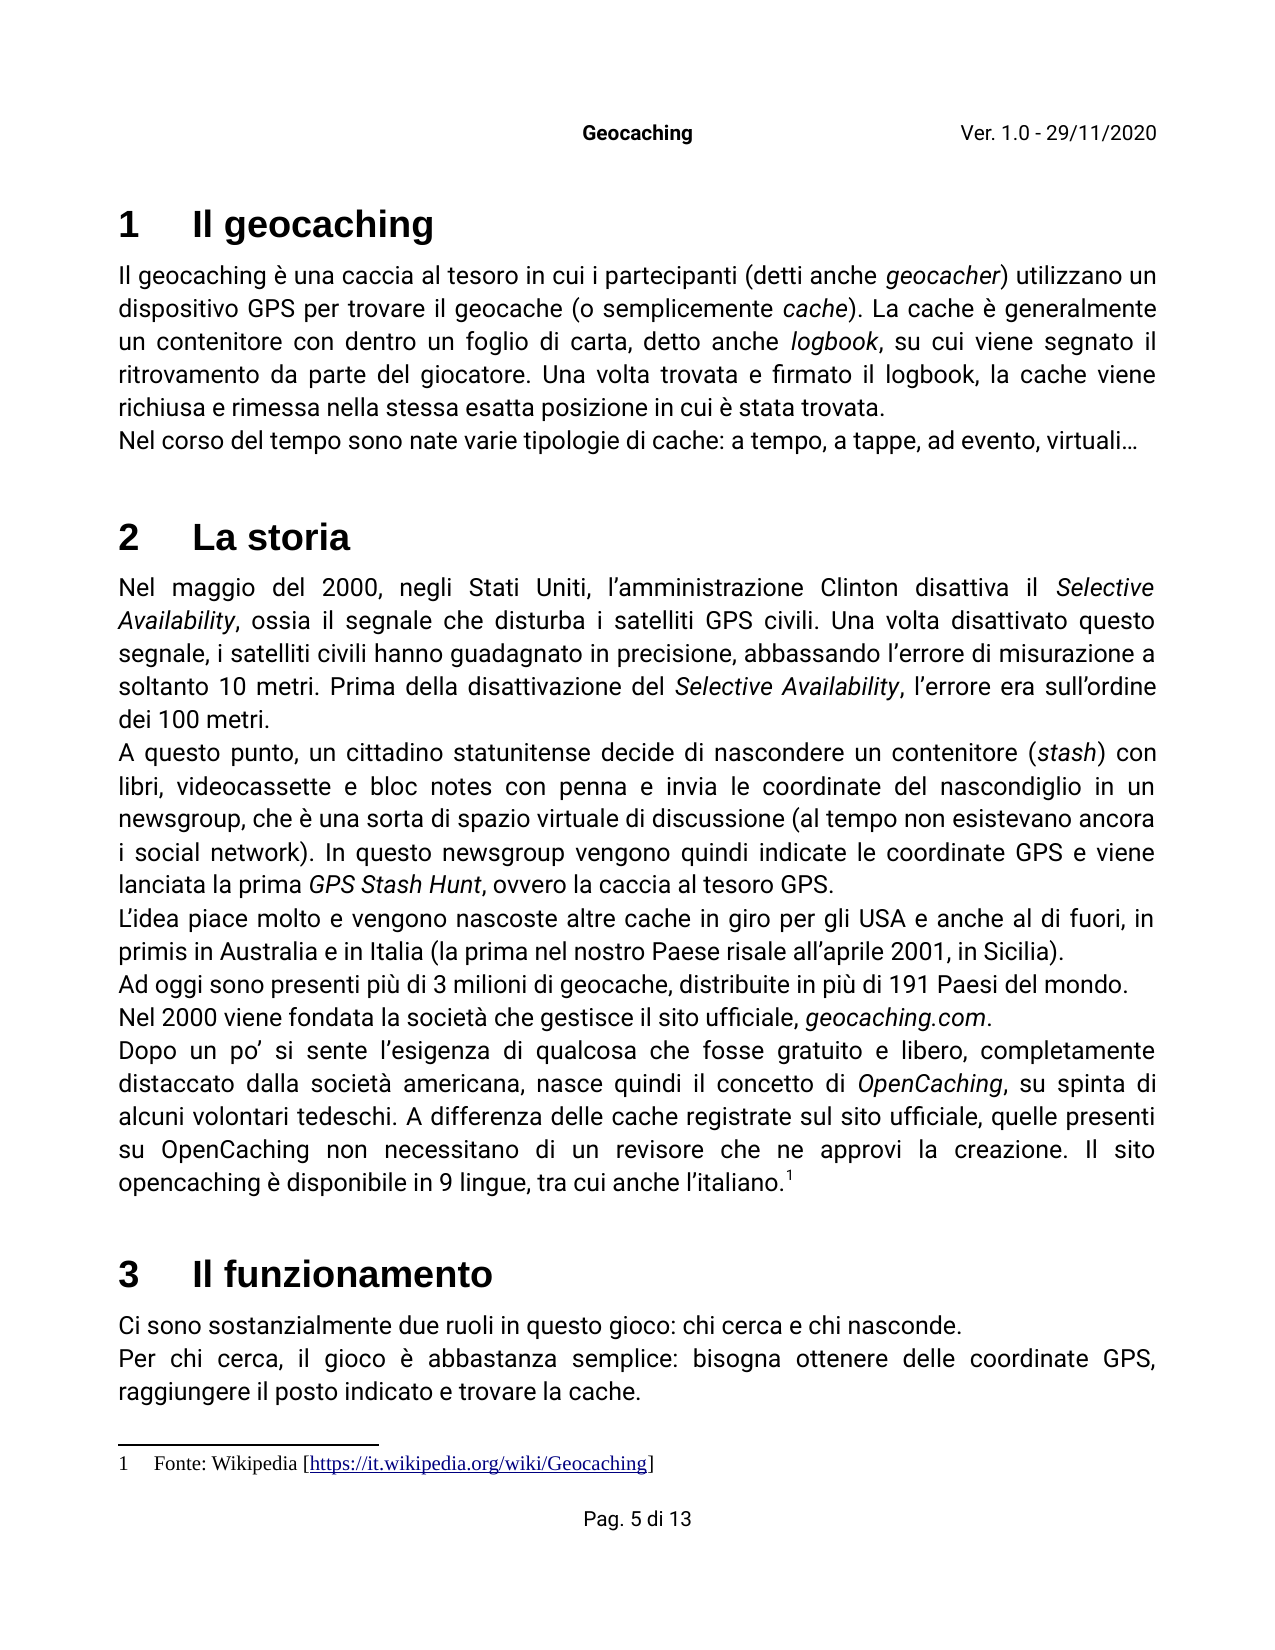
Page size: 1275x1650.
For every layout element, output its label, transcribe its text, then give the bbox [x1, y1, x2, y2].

text Ad oggi sono presenti più di 3 milioni di geocache, distribuite in più di 191 Paesi del mondo. [118, 967, 1157, 1000]
subtitle Il funzionamento [118, 1252, 1157, 1295]
subtitle La storia [118, 514, 1157, 558]
text Ci sono sostanzialmente due ruoli in questo gioco: chi cerca e chi nasconde. [118, 1308, 1157, 1341]
text A questo punto, un cittadino statunitense decide di nascondere un contenitore (stash) con libri, videocassette e bloc notes con penna e invia le coordinate del nascondiglio in un newsgroup, che è una sorta di spazio virtuale di discussione (al tempo non esistevano ancora i social network). In questo newsgroup vengono quindi indicate le coordinate GPS e viene lanciata la prima GPS Stash Hunt, ovvero la caccia al tesoro GPS. [118, 736, 1157, 901]
text Nel 2000 viene fondata la società che gestisce il sito ufficiale, geocaching.com. [118, 1000, 1157, 1033]
text Per chi cerca, il gioco è abbastanza semplice: bisogna ottenere delle coordinate GPS, raggiungere il posto indicato e trovare la cache. [118, 1341, 1157, 1407]
text Il geocaching è una caccia al tesoro in cui i partecipanti (detti anche geocacher) utilizzano un dispositivo GPS per trovare il geocache (o semplicemente cache). La cache è generalmente un contenitore con dentro un foglio di carta, detto anche logbook, su cui viene segnato il ritrovamento da parte del giocatore. Una volta trovata e firmato il logbook, la cache viene richiusa e rimessa nella stessa esatta posizione in cui è stata trovata. [118, 258, 1157, 423]
text Fonte: Wikipedia [https://it.wikipedia.org/wiki/Geocaching] [118, 1451, 1157, 1475]
subtitle Il geocaching [118, 202, 1157, 246]
text Dopo un po’ si sente l’esigenza di qualcosa che fosse gratuito e libero, completamente distaccato dalla società americana, nasce quindi il concetto di OpenCaching, su spinta di alcuni volontari tedeschi. A differenza delle cache registrate sul sito ufficiale, quelle presenti su OpenCaching non necessitano di un revisore che ne approvi la creazione. Il sito opencaching è disponibile in 9 lingue, tra cui anche l’italiano. [118, 1033, 1157, 1198]
text L’idea piace molto e vengono nascoste altre cache in giro per gli USA e anche al di fuori, in primis in Australia e in Italia (la prima nel nostro Paese risale all’aprile 2001, in Sicilia). [118, 901, 1157, 967]
text Nel maggio del 2000, negli Stati Uniti, l’amministrazione Clinton disattiva il Selective Availability, ossia il segnale che disturba i satelliti GPS civili. Una volta disattivato questo segnale, i satelliti civili hanno guadagnato in precisione, abbassando l’errore di misurazione a soltanto 10 metri. Prima della disattivazione del Selective Availability, l’errore era sull’ordine dei 100 metri. [118, 571, 1157, 736]
text Nel corso del tempo sono nate varie tipologie di cache: a tempo, a tappe, ad evento, virtuali… [118, 423, 1157, 456]
